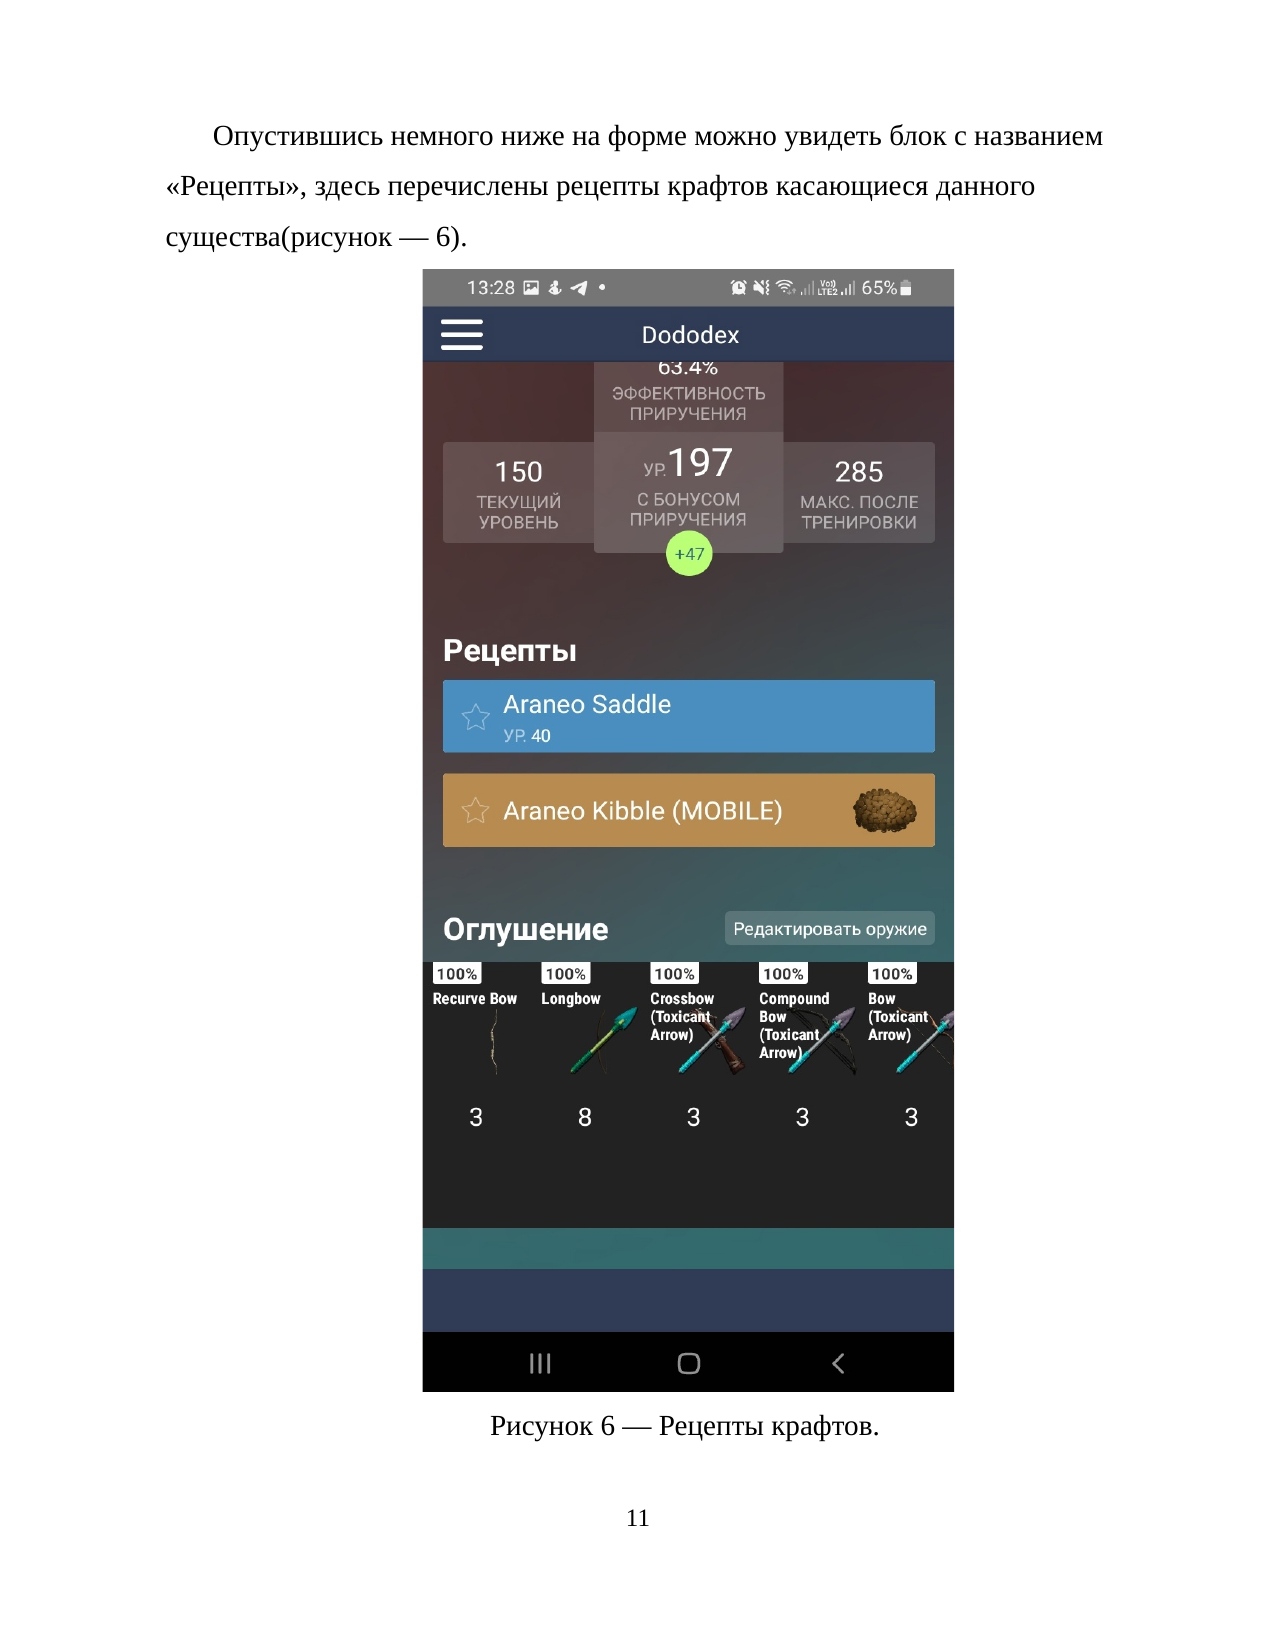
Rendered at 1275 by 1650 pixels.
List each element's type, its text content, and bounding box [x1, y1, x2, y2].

picture [422, 269, 955, 1392]
list Опустившись немного ниже на форме можно увидеть блок с названием «Рецепты», здесь перечислены рецепты крафтов касающиеся данного существа(рисунок — 6). [165, 118, 1157, 252]
list Рисунок 6 — Рецепты крафтов. [165, 1408, 1157, 1441]
